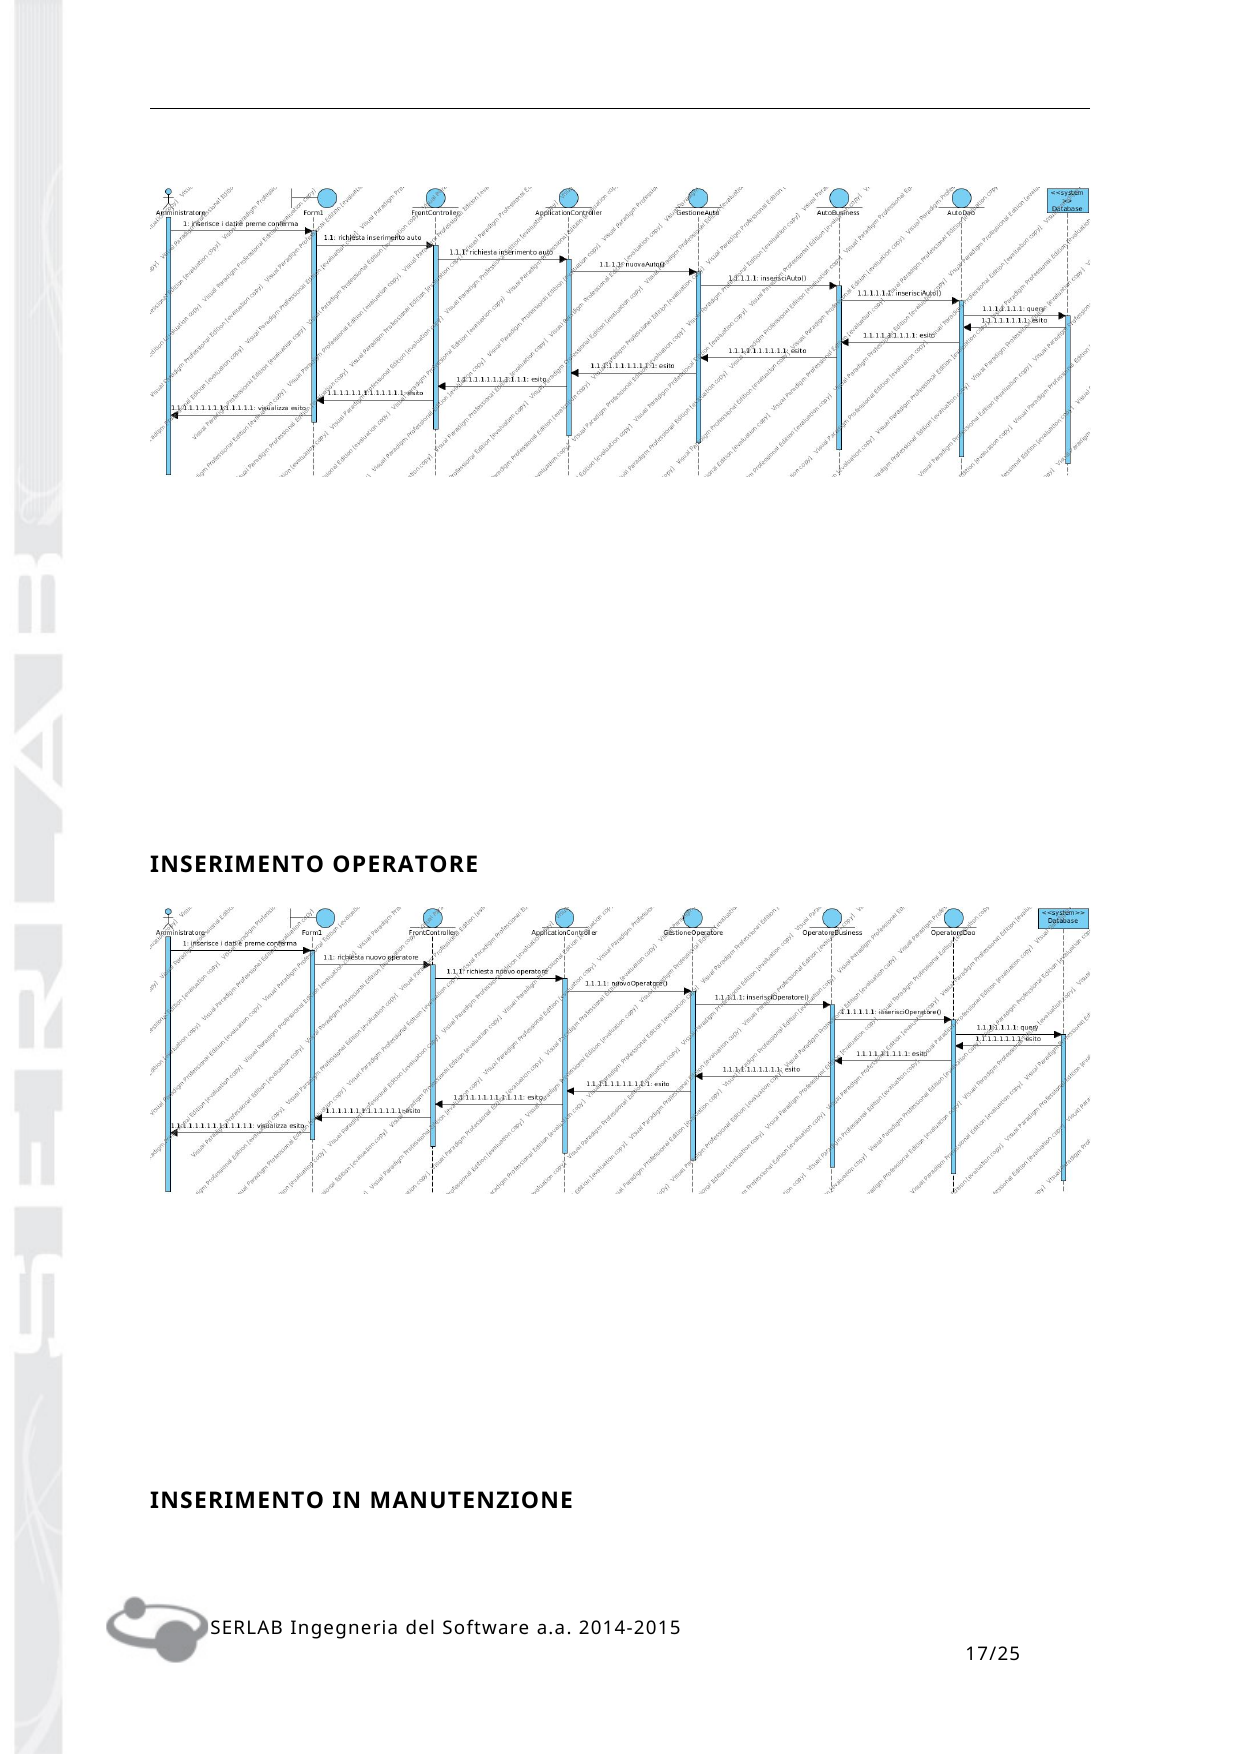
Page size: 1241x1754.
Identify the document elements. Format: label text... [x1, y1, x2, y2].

picture [0, 0, 71, 1754]
text INSERIMENTO IN MANUTENZIONE [150, 1484, 1090, 1516]
picture [94, 1595, 209, 1666]
text INSERIMENTO OPERATORE [150, 848, 1090, 879]
picture [150, 907, 1091, 1194]
picture [150, 187, 1091, 477]
